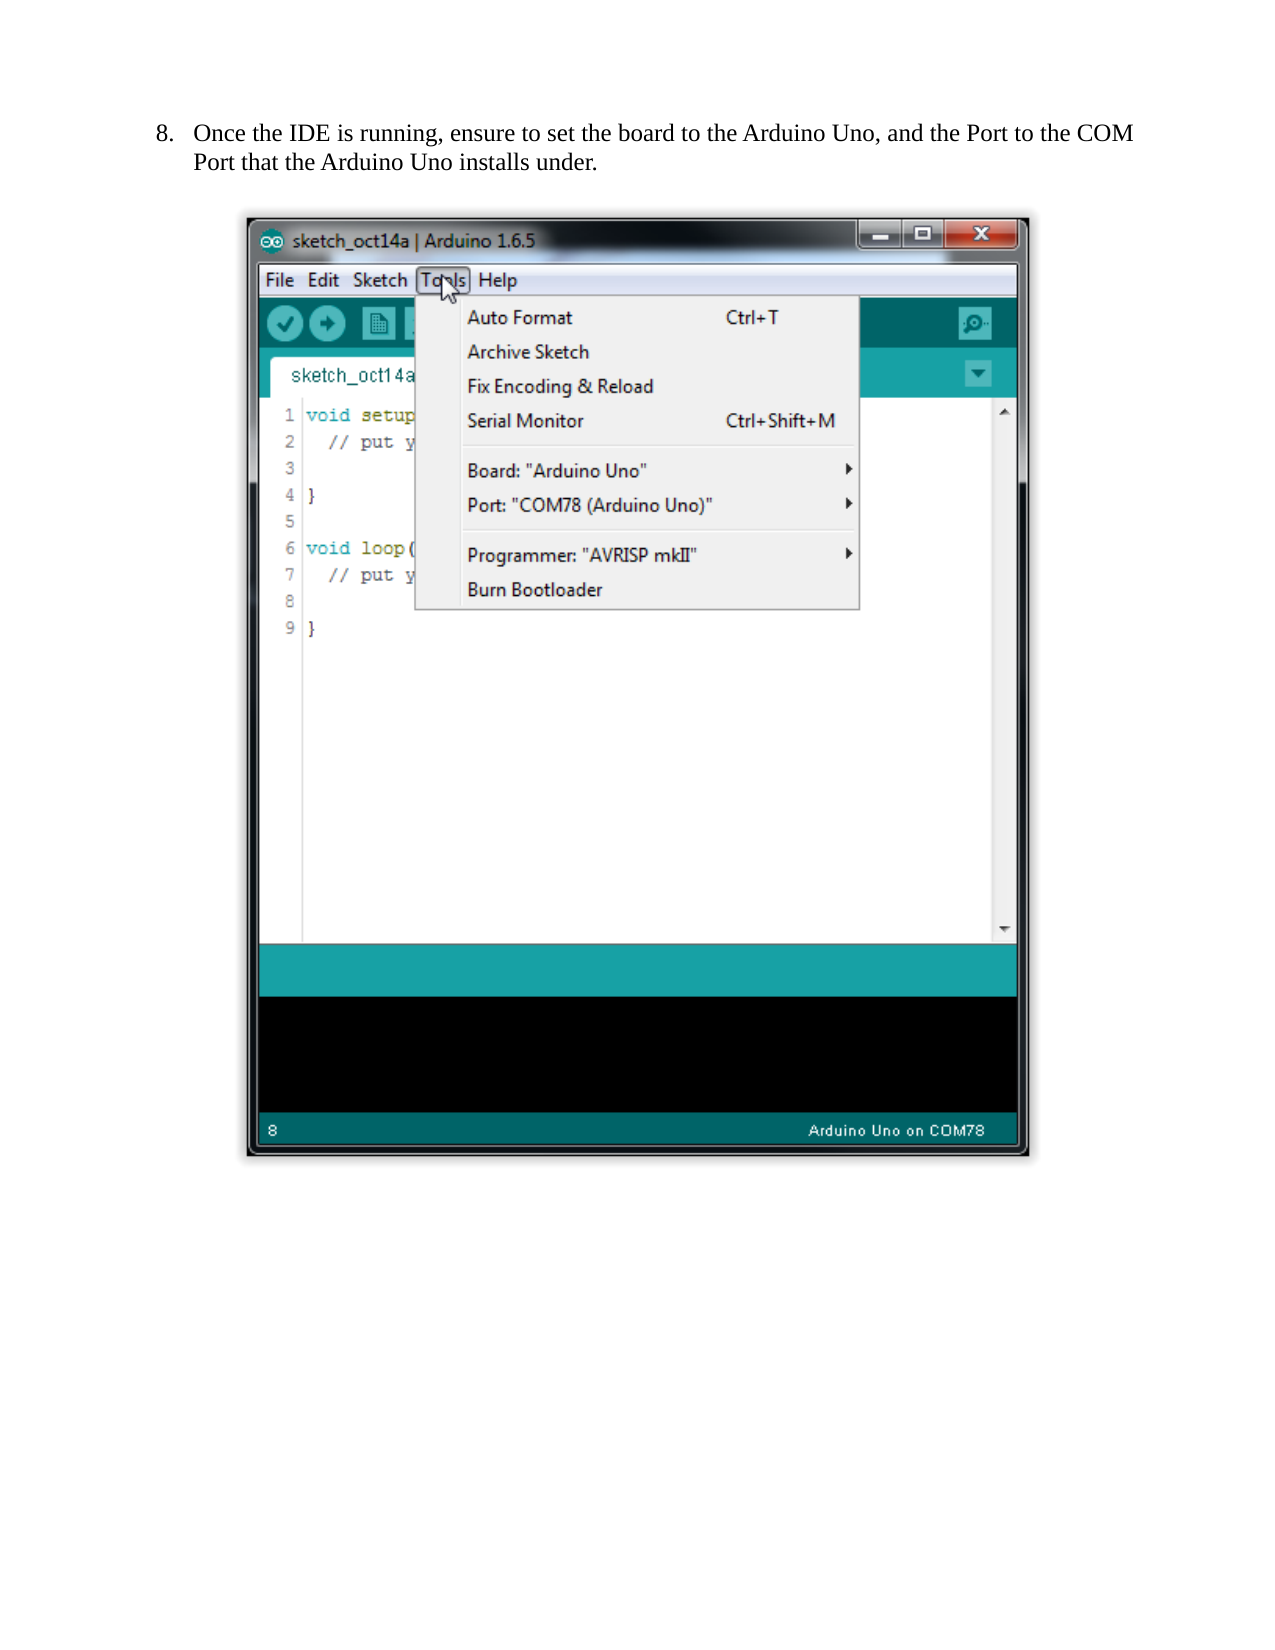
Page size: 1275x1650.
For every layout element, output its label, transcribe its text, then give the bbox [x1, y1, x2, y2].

picture [233, 204, 1042, 1169]
list Once the IDE is running, ensure to set the board to the Arduino Uno, and the Port to the COM Port that the Arduino Uno installs under. [156, 118, 1157, 176]
